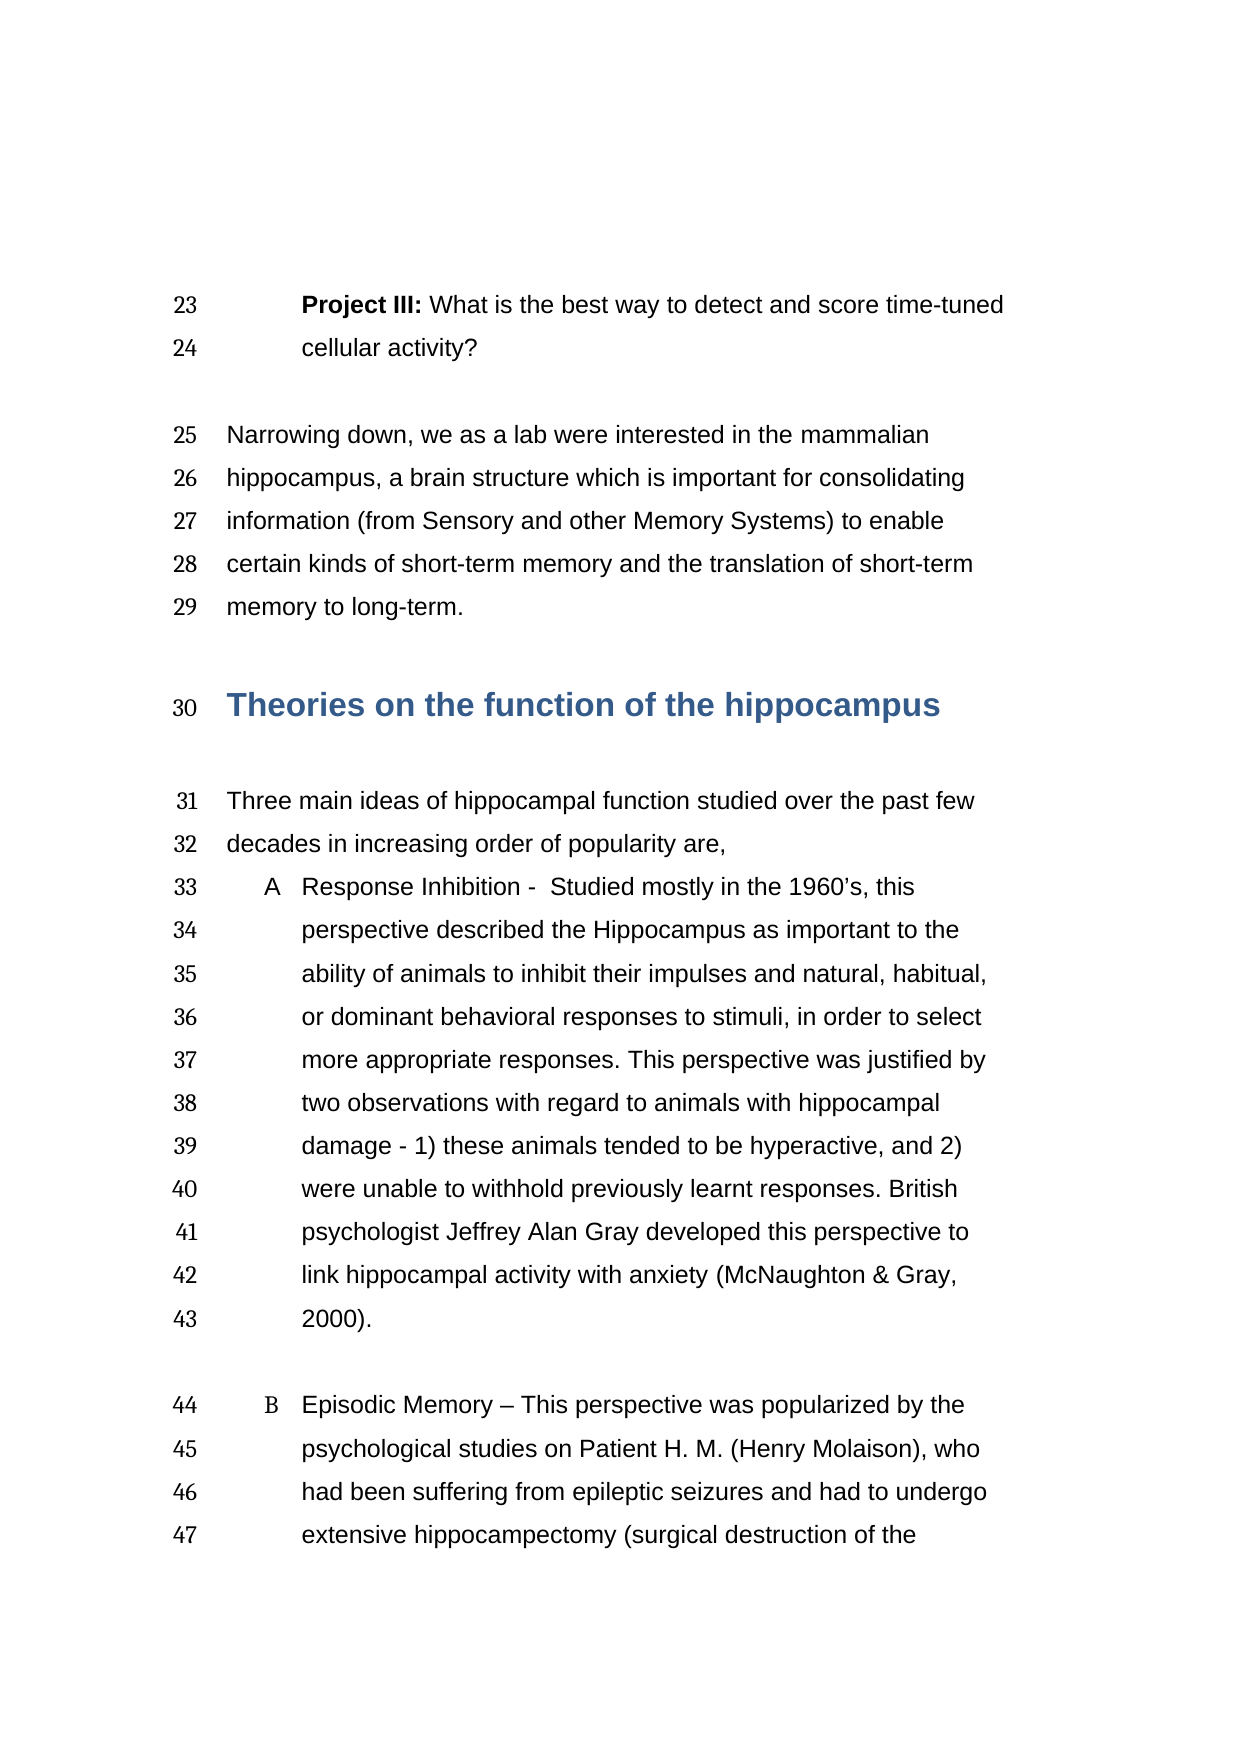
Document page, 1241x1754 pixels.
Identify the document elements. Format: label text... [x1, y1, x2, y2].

text Project III: What is the best way to detect and score time-tuned cellular activity? [301, 290, 1014, 362]
text Three main ideas of hippocampal function studied over the past few decades in increasing order of popularity are, [226, 786, 1014, 858]
text Narrowing down, we as a lab were interested in the mammalian hippocampus, a brain structure which is important for consolidating information (from Sensory and other Memory Systems) to enable certain kinds of short-term memory and the translation of short-term memory to long-term. [226, 420, 1014, 621]
list Episodic Memory – This perspective was popularized by the psychological studies on Patient H. M. (Henry Molaison), who had been suffering from epileptic seizures and had to undergo extensive hippocampectomy (surgical destruction of the [264, 1390, 1014, 1549]
subtitle Theories on the function of the hippocampus [226, 685, 1014, 724]
list Response Inhibition - Studied mostly in the 1960’s, this perspective described the Hippocampus as important to the ability of animals to inhibit their impulses and natural, habitual, or dominant behavioral responses to stimuli, in order to select more appropriate responses. This perspective was justified by two observations with regard to animals with hippocampal damage - 1) these animals tended to be hyperactive, and 2) were unable to withhold previously learnt responses. British psychologist Jeffrey Alan Gray developed this perspective to link hippocampal activity with anxiety (McNaughton & Gray, 2000)⁠. [264, 872, 1014, 1332]
